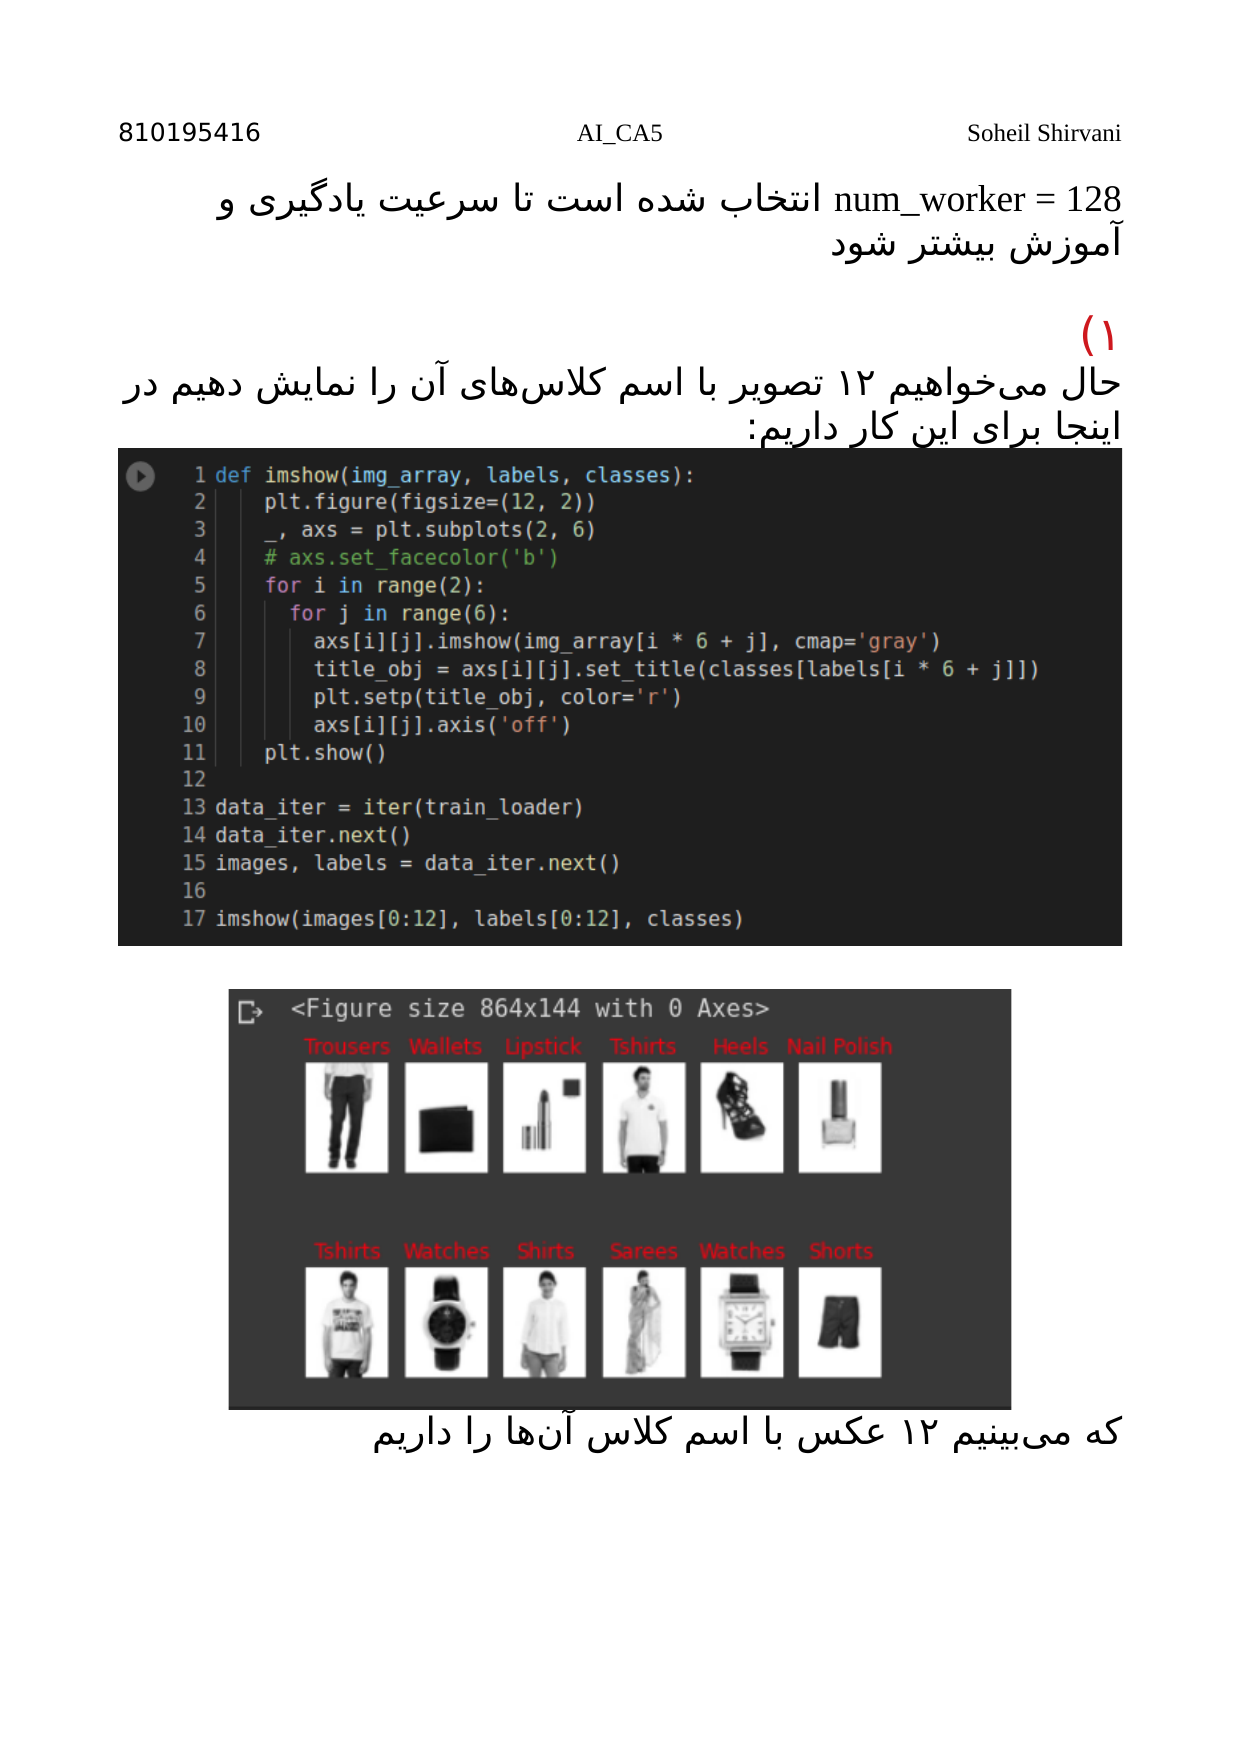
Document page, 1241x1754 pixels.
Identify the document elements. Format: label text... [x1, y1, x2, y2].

text که می‌بینیم ۱۲ عکس با اسم کلاس آن‌ها را داریم [118, 989, 1122, 1453]
text حال می‌خواهیم ۱۲ تصویر با اسم کلاس‌های آن را نمایش دهیم در اینجا برای این کار داریم: [118, 361, 1122, 448]
picture [228, 989, 1012, 1410]
picture [118, 448, 1123, 946]
text num_worker = 128 انتخاب شده است تا سرعیت یادگیری و آموزش بیشتر شود [118, 177, 1122, 264]
text ۱) [118, 307, 1122, 361]
